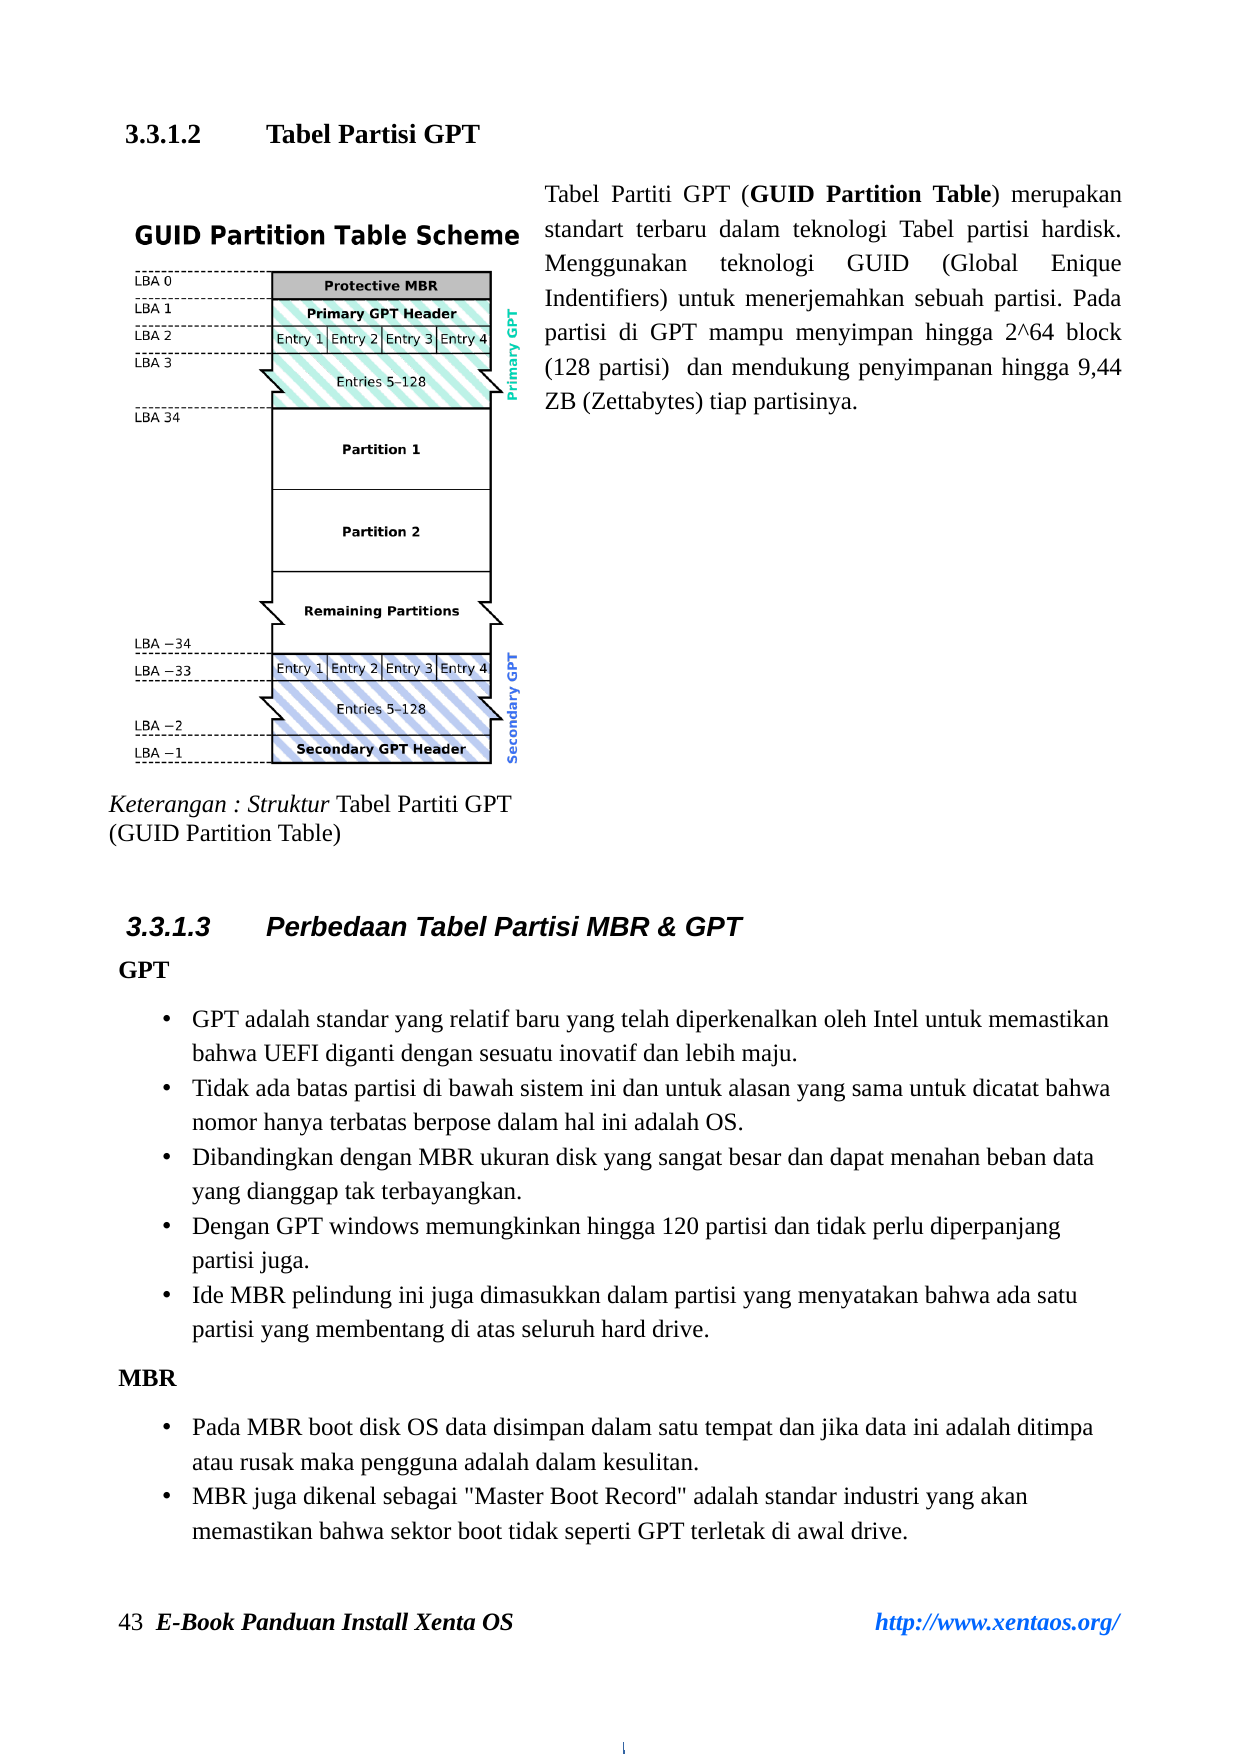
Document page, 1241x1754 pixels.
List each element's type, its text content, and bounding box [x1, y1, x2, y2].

list Tidak ada batas partisi di bawah sistem ini dan untuk alasan yang sama untuk dicatat bahwa nomor hanya terbatas berpose dalam hal ini adalah OS. [162, 1073, 1122, 1136]
picture [108, 190, 545, 790]
subtitle Perbedaan Tabel Partisi MBR & GPT [118, 911, 1122, 942]
list Dengan GPT windows memungkinkan hingga 120 partisi dan tidak perlu diperpanjang partisi juga. [162, 1211, 1122, 1274]
text Keterangan : Struktur Tabel Partiti GPT (GUID Partition Table) [109, 790, 544, 847]
list MBR juga dikenal sebagai "Master Boot Record" adalah standar industri yang akan memastikan bahwa sektor boot tidak seperti GPT terletak di awal drive. [162, 1481, 1122, 1544]
list GPT adalah standar yang relatif baru yang telah diperkenalkan oleh Intel untuk memastikan bahwa UEFI diganti dengan sesuatu inovatif dan lebih maju. [162, 1004, 1122, 1067]
text Tabel Partiti GPT (GUID Partition Table) merupakan standart terbaru dalam teknologi Tabel partisi hardisk. Menggunakan teknologi GUID (Global Enique Indentifiers) untuk menerjemahkan sebuah partisi. Pada partisi di GPT mampu menyimpan hingga 2^64 block (128 partisi) dan mendukung penyimpanan hingga 9,44 ZB (Zettabytes) tiap partisinya. [109, 178, 1122, 415]
list Ide MBR pelindung ini juga dimasukkan dalam partisi yang menyatakan bahwa ada satu partisi yang membentang di atas seluruh hard drive. [162, 1280, 1122, 1343]
subtitle Tabel Partisi GPT [118, 118, 1122, 150]
list Dibandingkan dengan MBR ukuran disk yang sangat besar dan dapat menahan beban data yang dianggap tak terbayangkan. [162, 1142, 1122, 1205]
text MBR [118, 1363, 1122, 1392]
list Pada MBR boot disk OS data disimpan dalam satu tempat dan jika data ini adalah ditimpa atau rusak maka pengguna adalah dalam kesulitan. [162, 1412, 1122, 1476]
text GPT [118, 955, 1122, 984]
